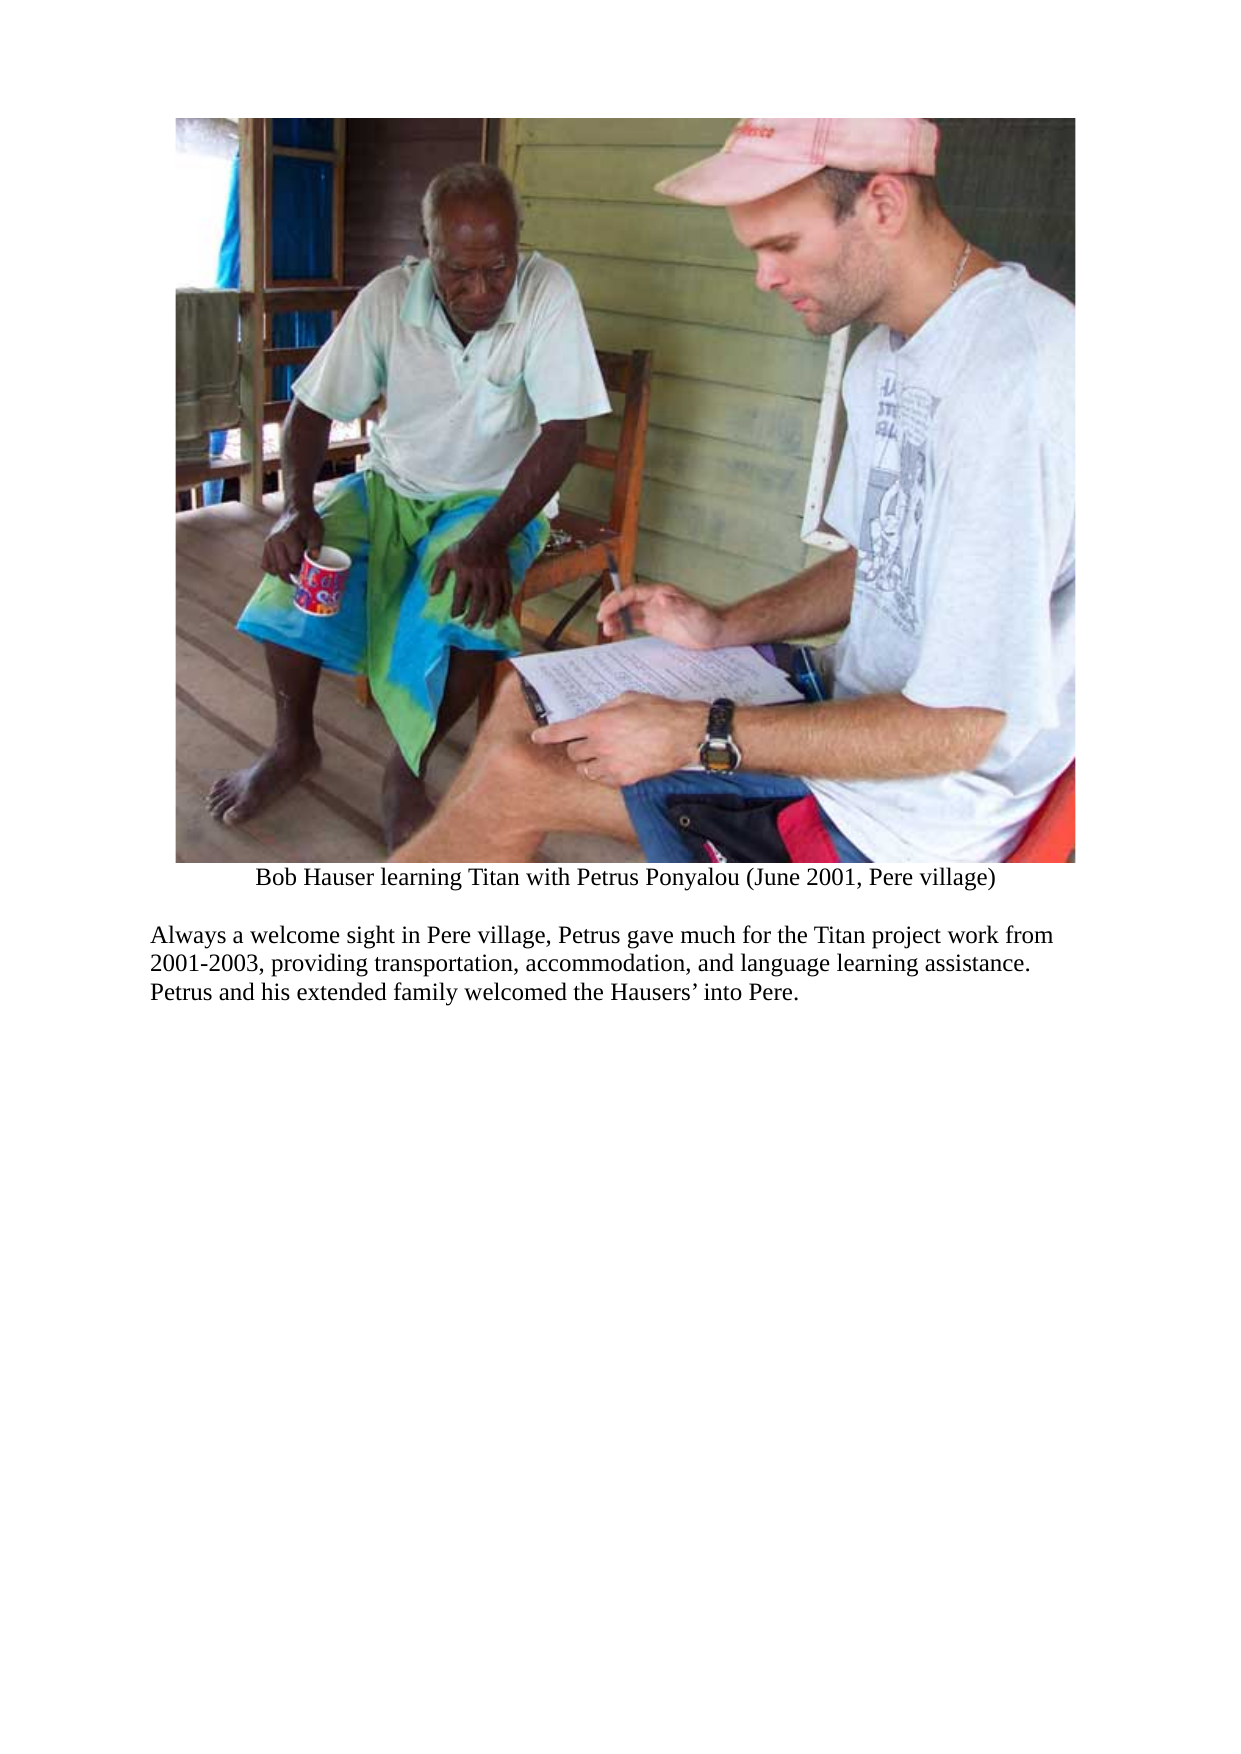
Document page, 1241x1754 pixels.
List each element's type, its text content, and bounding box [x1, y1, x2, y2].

table_header [138, 119, 175, 862]
table_header [1076, 119, 1113, 862]
picture [175, 118, 1076, 863]
table_cell Bob Hauser learning Titan with Petrus Ponyalou (June 2001, Pere village) [138, 862, 1113, 891]
text Always a welcome sight in Pere village, Petrus gave much for the Titan project work from 2001-2003, providing transportation, accommodation, and language learning assistance. Petrus and his extended family welcomed the Hausers’ into Pere. [150, 920, 1090, 1006]
